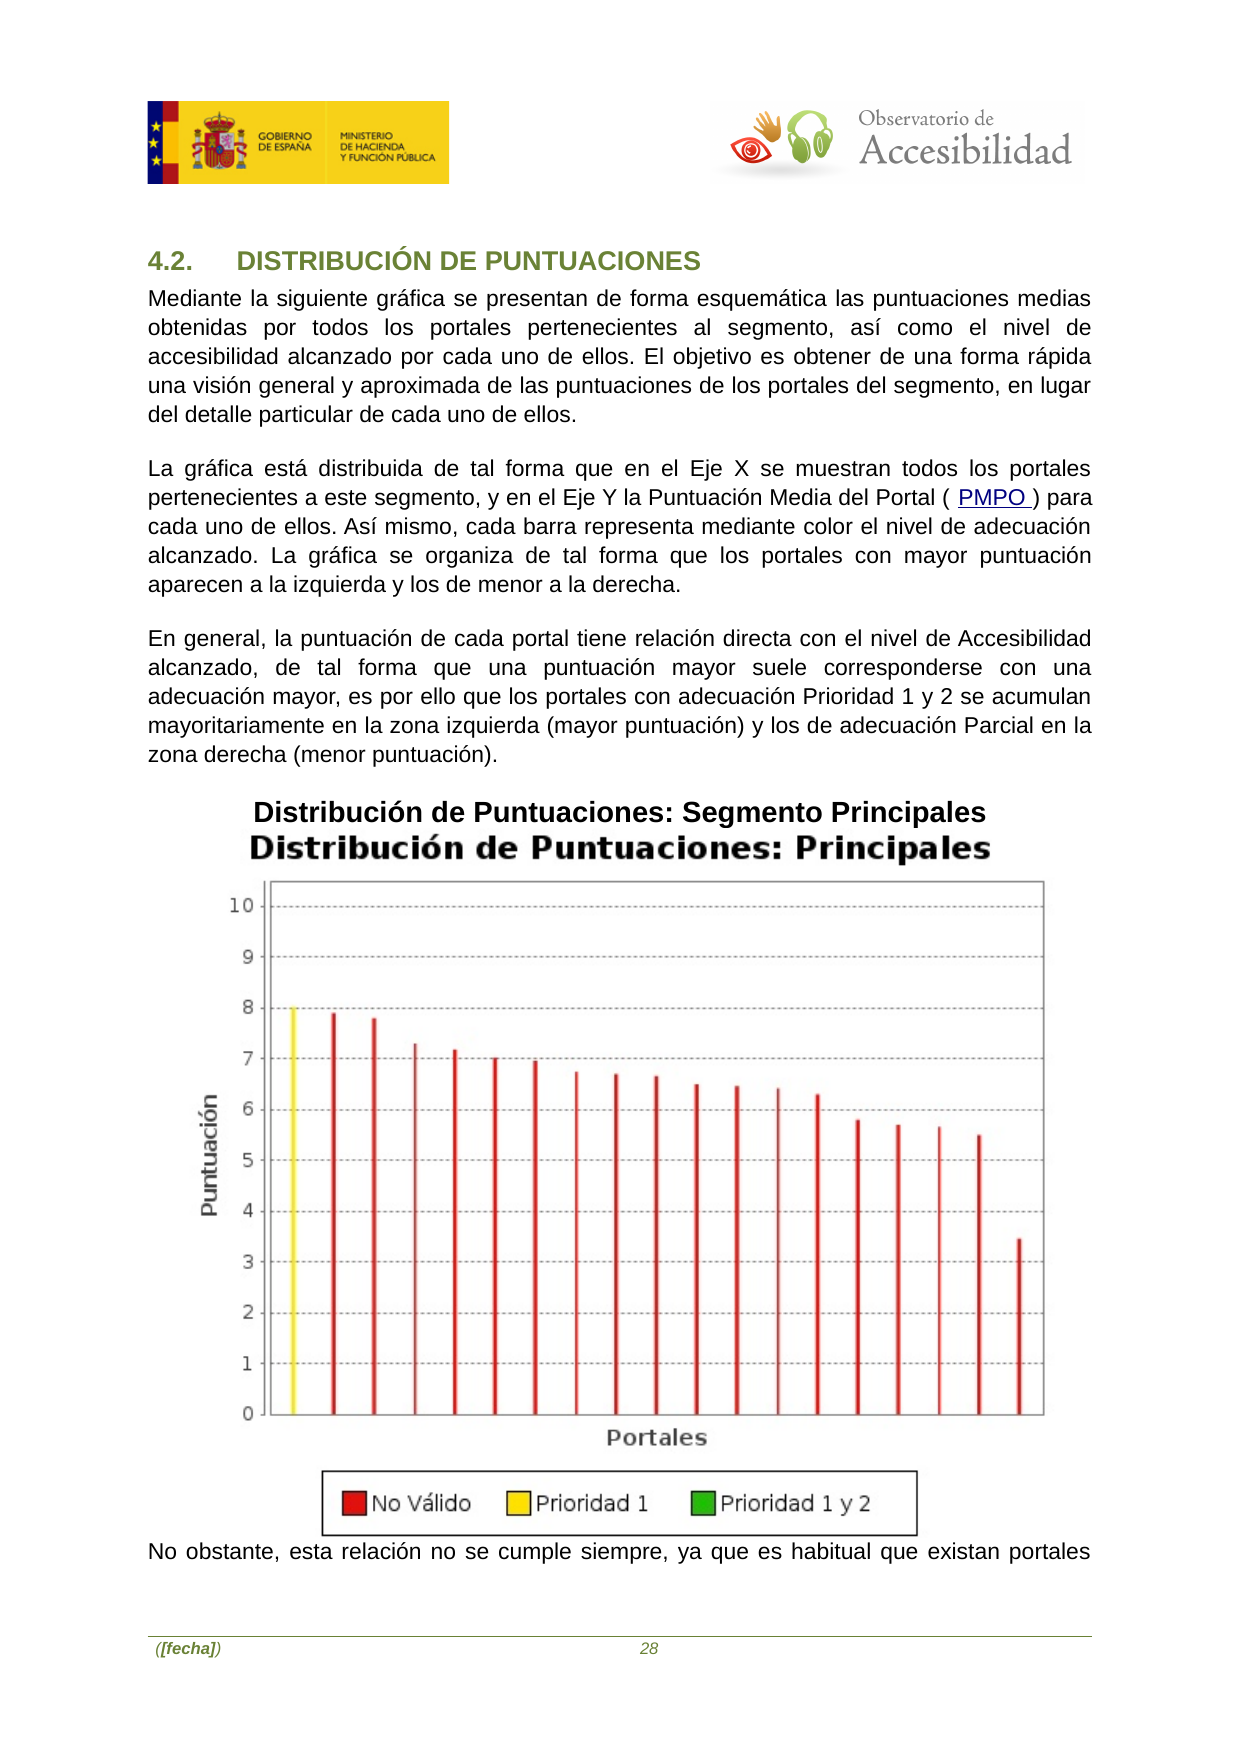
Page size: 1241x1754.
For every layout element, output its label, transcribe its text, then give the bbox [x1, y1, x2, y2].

text Mediante la siguiente gráfica se presentan de forma esquemática las puntuaciones medias obtenidas por todos los portales pertenecientes al segmento, así como el nivel de accesibilidad alcanzado por cada uno de ellos. El objetivo es obtener de una forma rápida una visión general y aproximada de las puntuaciones de los portales del segmento, en lugar del detalle particular de cada uno de ellos. [148, 285, 1092, 427]
subtitle Distribución de puntuaciones [148, 245, 1092, 276]
picture [147, 101, 450, 184]
text La gráfica está distribuida de tal forma que en el Eje X se muestran todos los portales pertenecientes a este segmento, y en el Eje Y la Puntuación Media del Portal ( PMPO ) para cada uno de ellos. Así mismo, cada barra representa mediante color el nivel de adecuación alcanzado. La gráfica se organiza de tal forma que los portales con mayor puntuación aparecen a la izquierda y los de menor a la derecha. [148, 455, 1092, 597]
picture [178, 828, 1062, 1538]
text Distribución de Puntuaciones: Segmento Principales [148, 795, 1092, 828]
text No obstante, esta relación no se cumple siempre, ya que es habitual que existan portales [148, 1538, 1092, 1564]
picture [710, 101, 1086, 184]
text En general, la puntuación de cada portal tiene relación directa con el nivel de Accesibilidad alcanzado, de tal forma que una puntuación mayor suele corresponderse con una adecuación mayor, es por ello que los portales con adecuación Prioridad 1 y 2 se acumulan mayoritariamente en la zona izquierda (mayor puntuación) y los de adecuación Parcial en la zona derecha (menor puntuación). [148, 625, 1092, 767]
